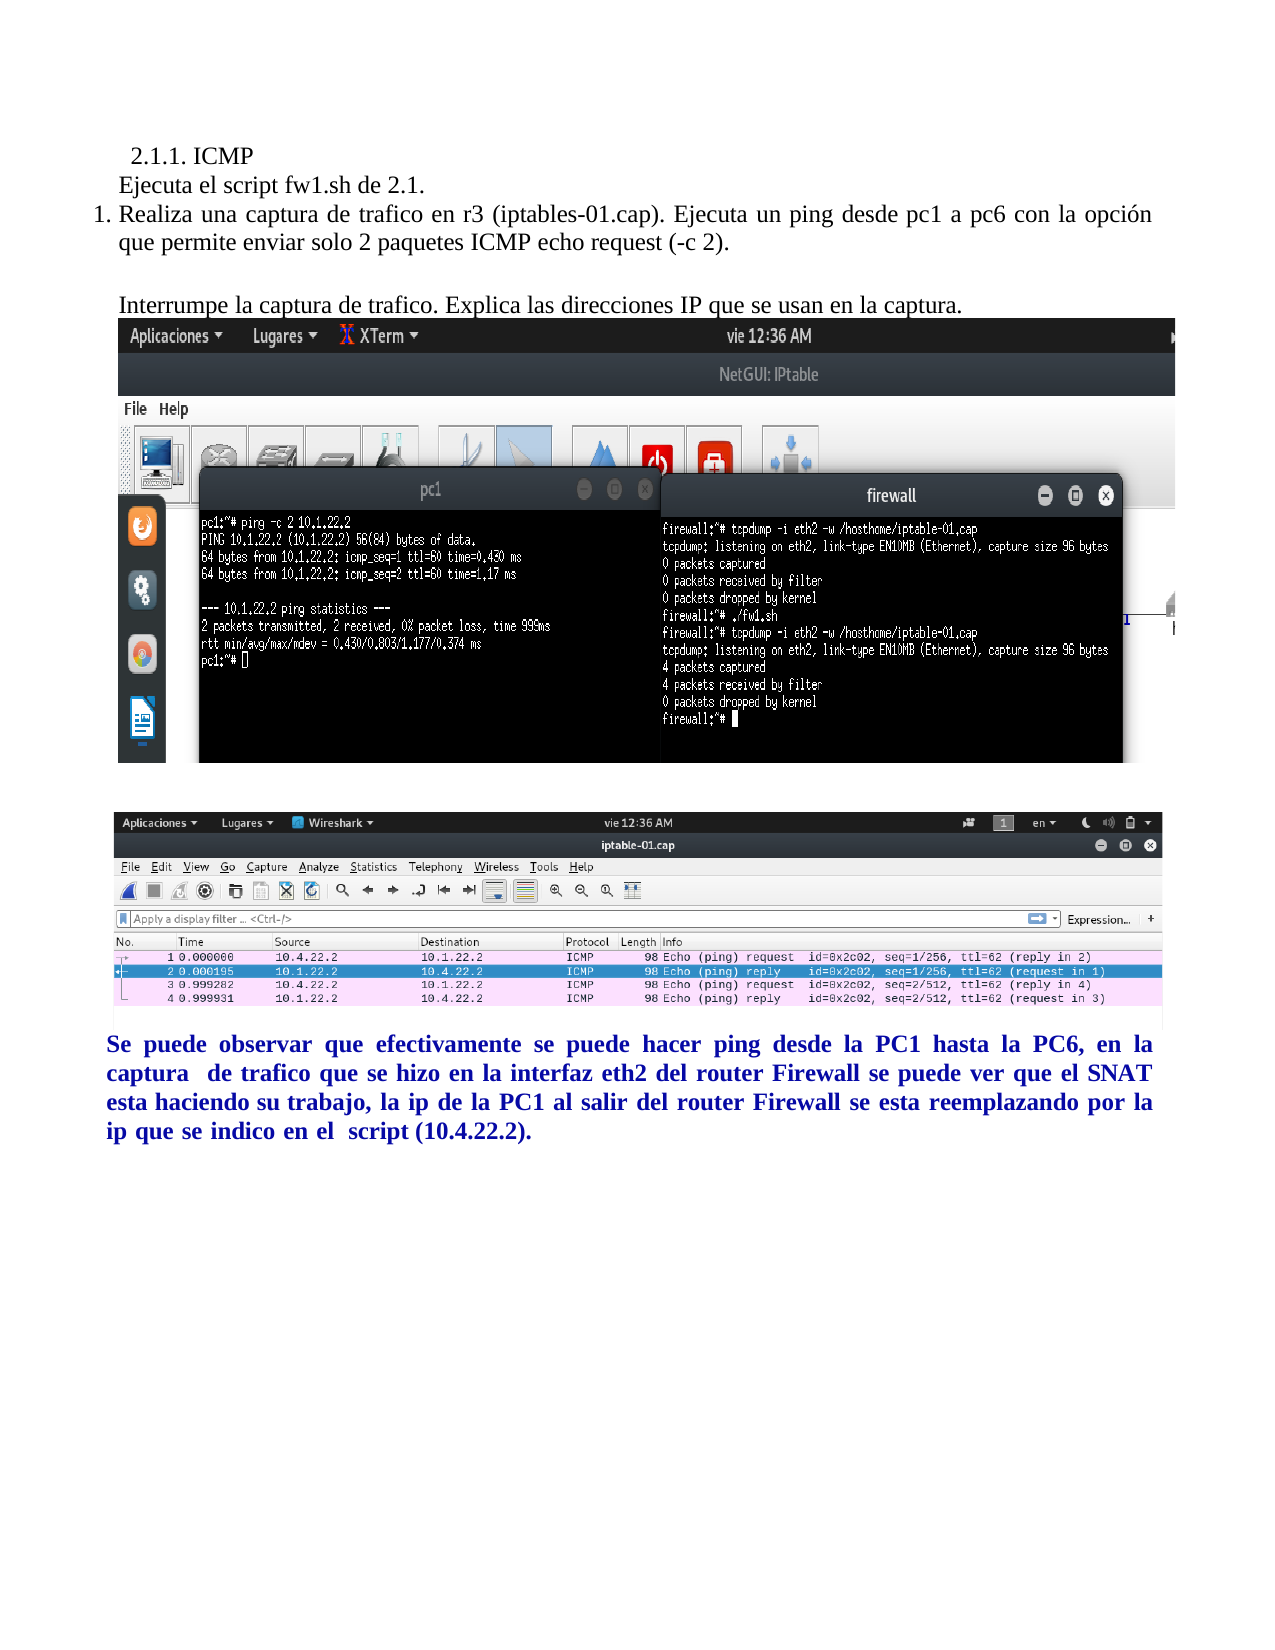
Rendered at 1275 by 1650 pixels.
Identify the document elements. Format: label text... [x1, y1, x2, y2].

list ICMP [130, 141, 1167, 170]
picture [113, 812, 1163, 1030]
text Se puede observar que efectivamente se puede hacer ping desde la PC1 hasta la PC6, en la captura de trafico que se hizo en la interfaz eth2 del router Firewall se puede ver que el SNAT esta haciendo su trabajo, la ip de la PC1 al salir del router Firewall se esta reemplazando por la ip que se indico en el script (10.4.22.2). [106, 819, 1154, 1144]
list Realiza una captura de trafico en r3 (iptables-01.cap). Ejecuta un ping desde pc1 a pc6 con la opción que permite enviar solo 2 paquetes ICMP echo request (-c 2). [106, 199, 1153, 256]
text Ejecuta el script fw1.sh de 2.1. [118, 170, 1167, 199]
picture [118, 318, 1176, 763]
text Interrumpe la captura de trafico. Explica las direcciones IP que se usan en la captura. [118, 290, 1167, 318]
